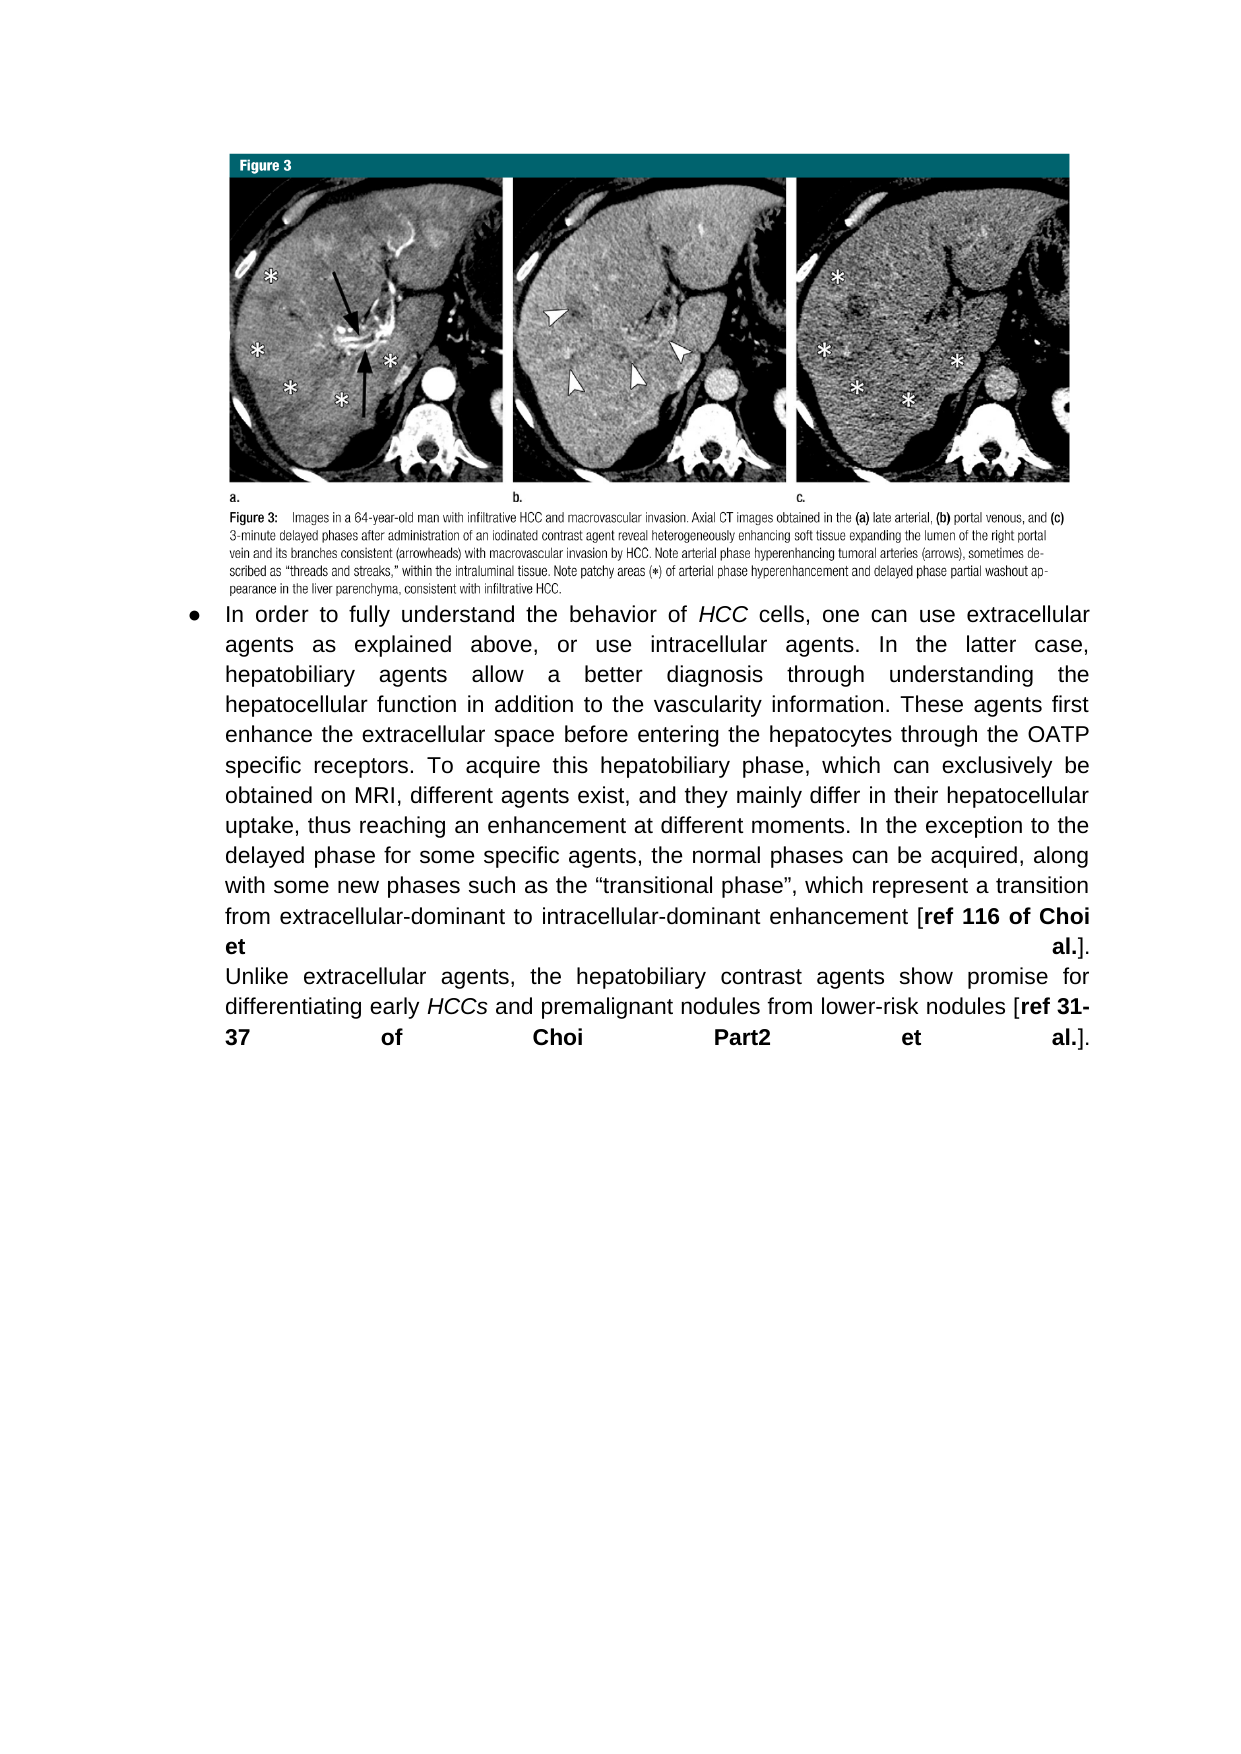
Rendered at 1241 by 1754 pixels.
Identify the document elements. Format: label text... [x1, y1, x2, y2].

picture [225, 150, 1076, 597]
list In order to fully understand the behavior of HCC cells, one can use extracellular agents as explained above, or use intracellular agents. In the latter case, hepatobiliary agents allow a better diagnosis through understanding the hepatocellular function in addition to the vascularity information. These agents first enhance the extracellular space before entering the hepatocytes through the OATP specific receptors. To acquire this hepatobiliary phase, which can exclusively be obtained on MRI, different agents exist, and they mainly differ in their hepatocellular uptake, thus reaching an enhancement at different moments. In the exception to the delayed phase for some specific agents, the normal phases can be acquired, along with some new phases such as the “transitional phase”, which represent a transition from extracellular-dominant to intracellular-dominant enhancement [ref 116 of Choi et al.]. Unlike extracellular agents, the hepatobiliary contrast agents show promise for differentiating early HCCs and premalignant nodules from lower-risk nodules [ref 31-37 of Choi Part2 et al.]. [187, 601, 1090, 1050]
